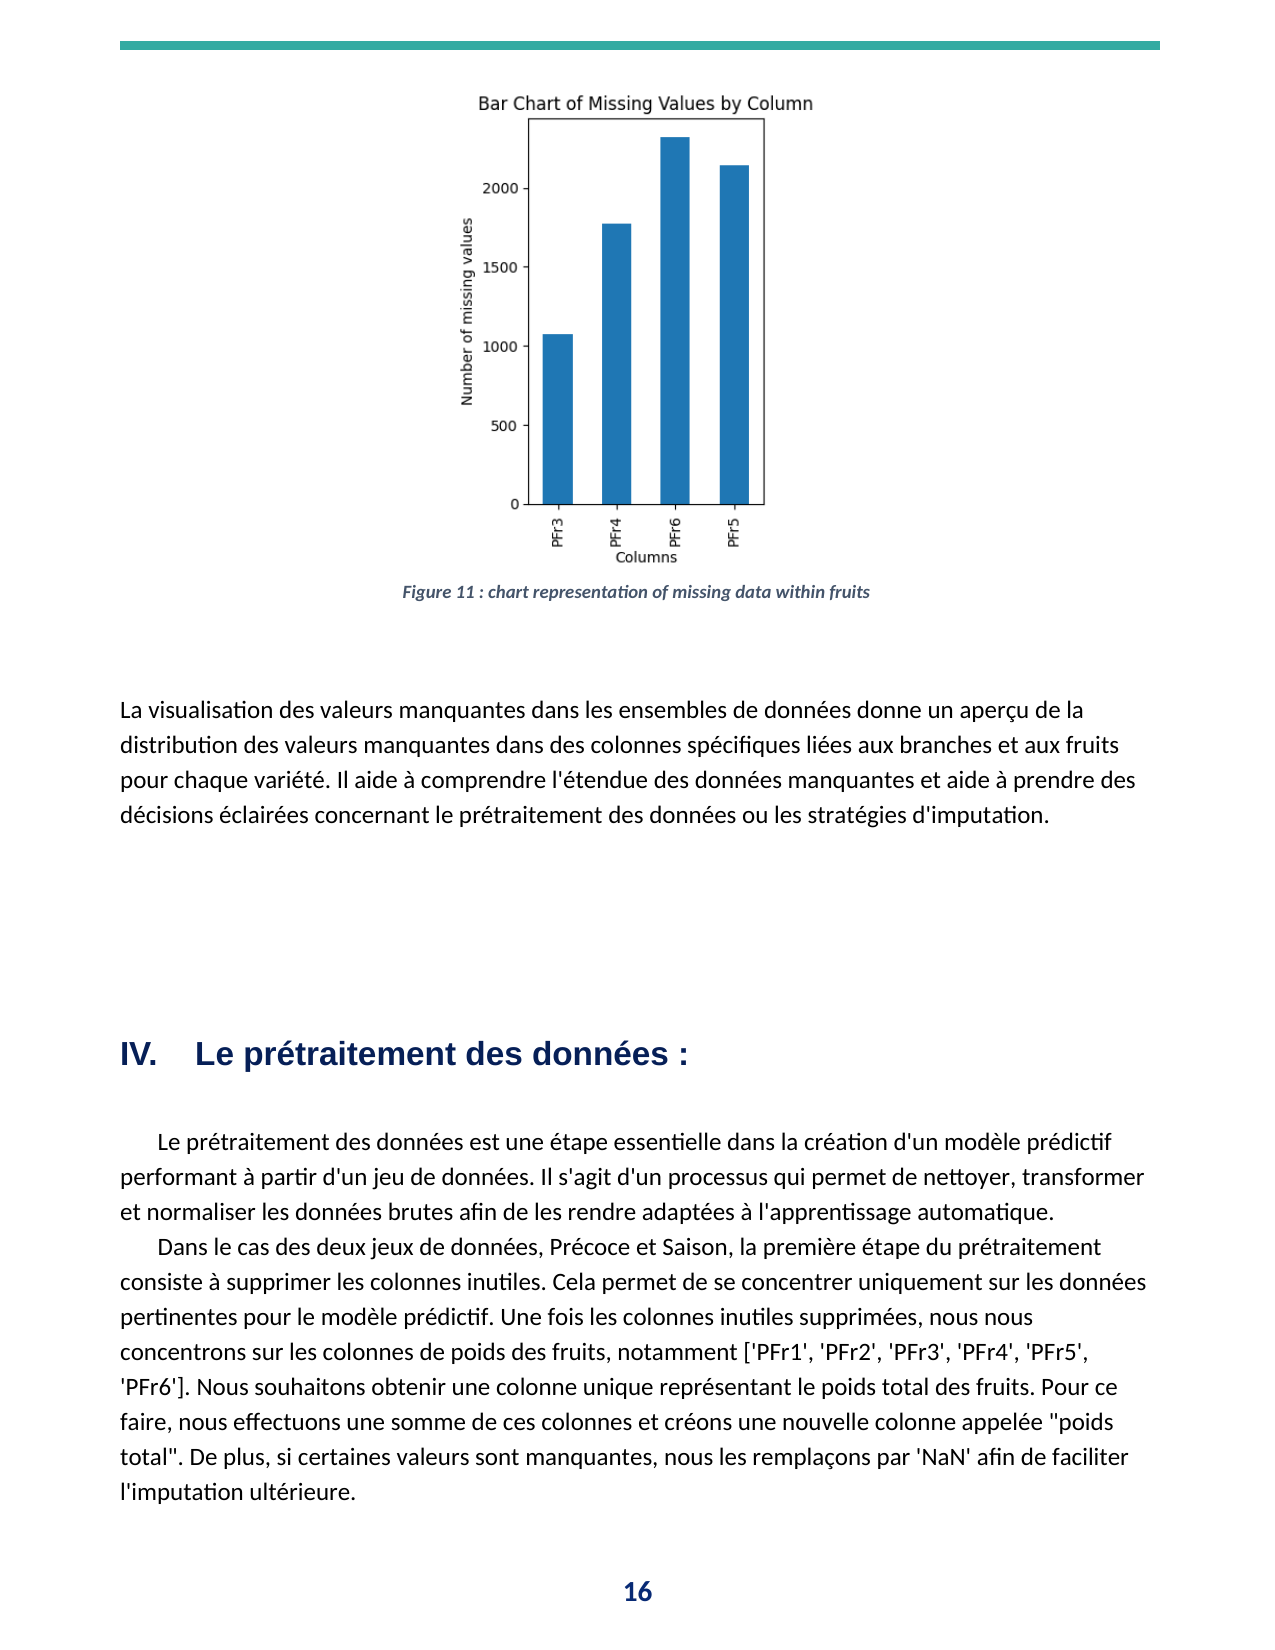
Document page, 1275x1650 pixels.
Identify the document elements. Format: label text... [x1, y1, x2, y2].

text Figure 11 : chart representation of missing data within fruits [120, 581, 1155, 603]
text Le prétraitement des données est une étape essentielle dans la création d'un modèle prédictif performant à partir d'un jeu de données. Il s'agit d'un processus qui permet de nettoyer, transformer et normaliser les données brutes afin de les rendre adaptées à l'apprentissage automatique. [120, 1126, 1155, 1226]
subtitle Le prétraitement des données : [157, 1034, 1155, 1073]
text Dans le cas des deux jeux de données, Précoce et Saison, la première étape du prétraitement consiste à supprimer les colonnes inutiles. Cela permet de se concentrer uniquement sur les données pertinentes pour le modèle prédictif. Une fois les colonnes inutiles supprimées, nous nous concentrons sur les colonnes de poids des fruits, notamment ['PFr1', 'PFr2', 'PFr3', 'PFr4', 'PFr5', 'PFr6']. Nous souhaitons obtenir une colonne unique représentant le poids total des fruits. Pour ce faire, nous effectuons une somme de ces colonnes et créons une nouvelle colonne appelée "poids total". De plus, si certaines valeurs sont manquantes, nous les remplaçons par 'NaN' afin de faciliter l'imputation ultérieure. [120, 1231, 1155, 1506]
text La visualisation des valeurs manquantes dans les ensembles de données donne un aperçu de la distribution des valeurs manquantes dans des colonnes spécifiques liées aux branches et aux fruits pour chaque variété. Il aide à comprendre l'étendue des données manquantes et aide à prendre des décisions éclairées concernant le prétraitement des données ou les stratégies d'imputation. [120, 694, 1155, 830]
